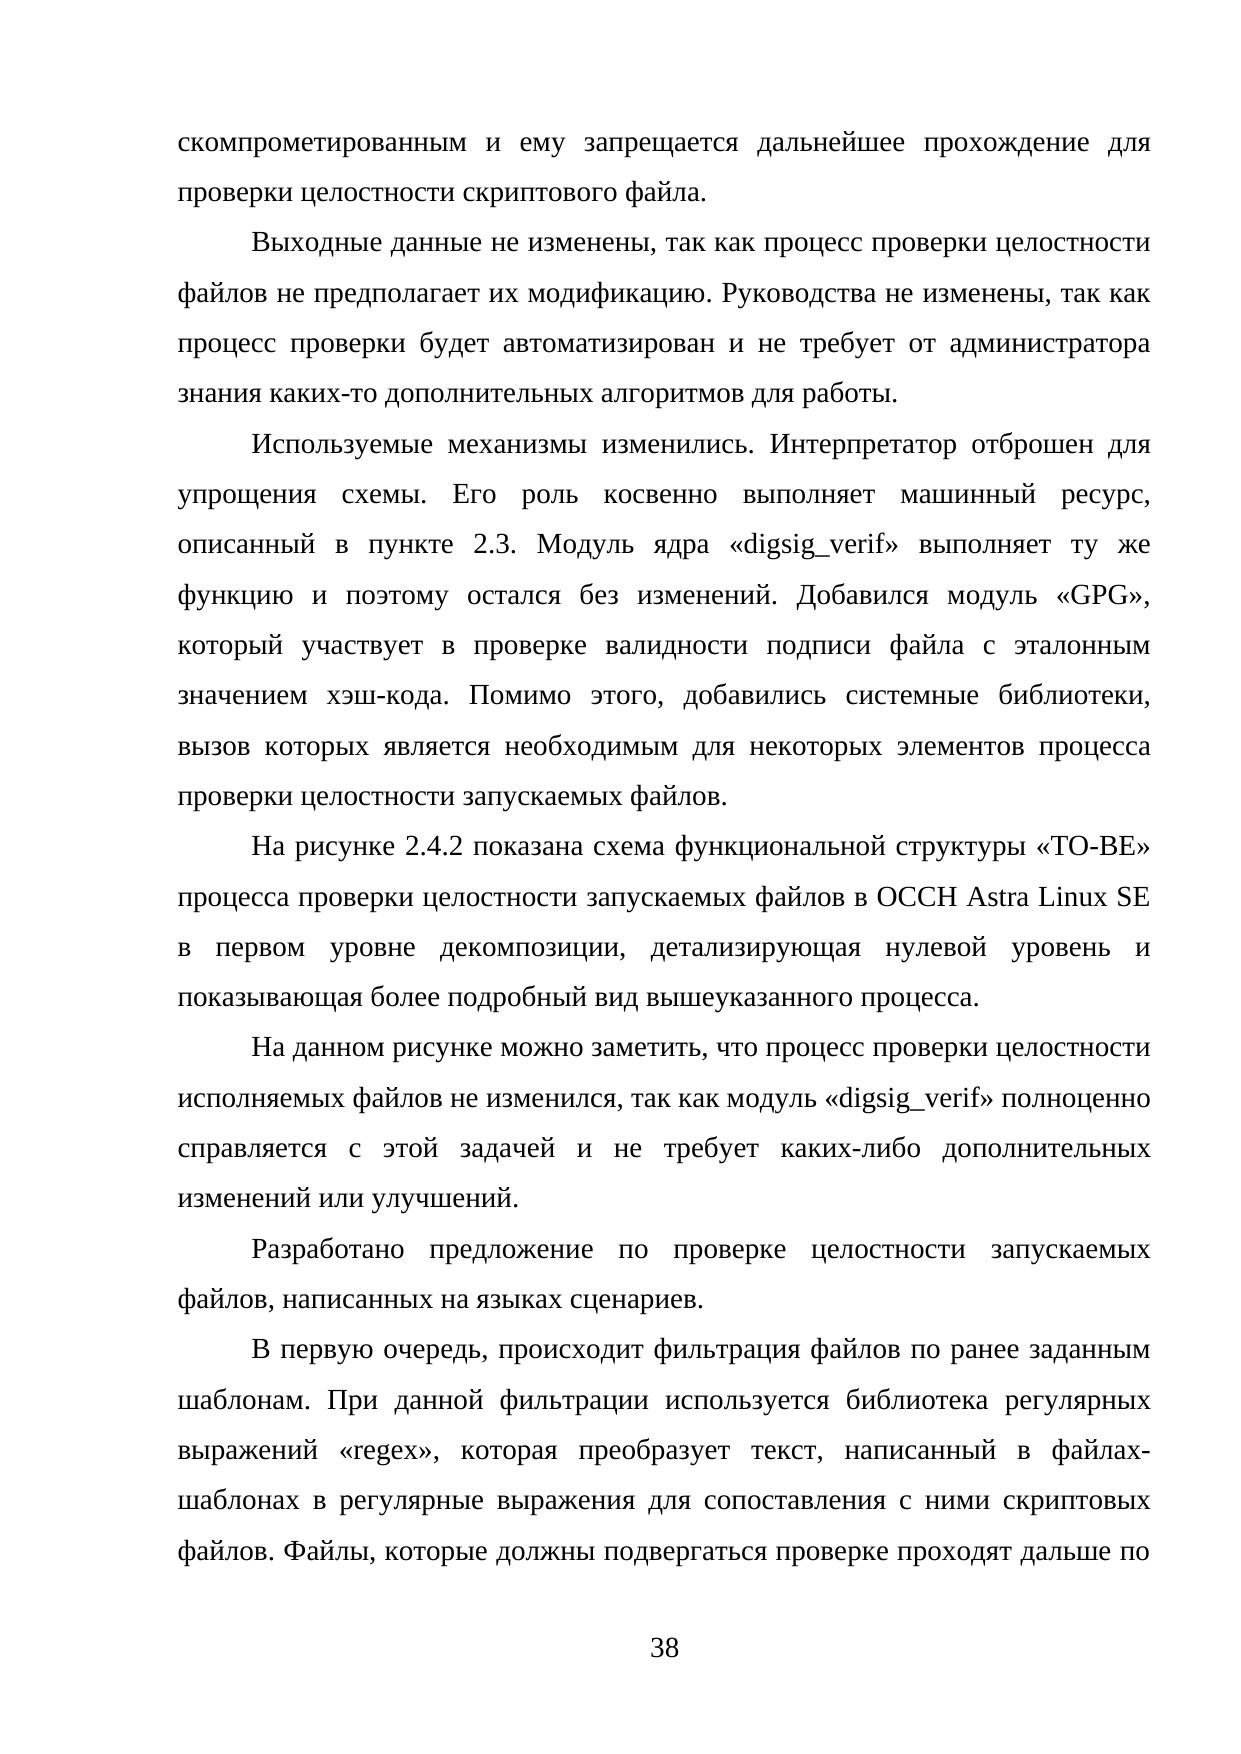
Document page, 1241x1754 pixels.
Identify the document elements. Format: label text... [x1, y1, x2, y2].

text На данном рисунке можно заметить, что процесс проверки целостности исполняемых файлов не изменился, так как модуль «digsig_verif» полноценно справляется с этой задачей и не требует каких-либо дополнительных изменений или улучшений. [177, 1029, 1152, 1214]
text На рисунке 2.4.2 показана схема функциональной структуры «TO-BE» процесса проверки целостности запускаемых файлов в ОССН Astra Linux SE в первом уровне декомпозиции, детализирующая нулевой уровень и показывающая более подробный вид вышеуказанного процесса. [177, 828, 1152, 1013]
text В первую очередь, происходит фильтрация файлов по ранее заданным шаблонам. При данной фильтрации используется библиотека регулярных выражений «regex», которая преобразует текст, написанный в файлах-шаблонах в регулярные выражения для сопоставления с ними скриптовых файлов. Файлы, которые должны подвергаться проверке проходят дальше по [177, 1331, 1152, 1566]
text скомпрометированным и ему запрещается дальнейшее прохождение для проверки целостности скриптового файла. [177, 124, 1152, 208]
text Используемые механизмы изменились. Интерпретатор отброшен для упрощения схемы. Его роль косвенно выполняет машинный ресурс, описанный в пункте 2.3. Модуль ядра «digsig_verif» выполняет ту же функцию и поэтому остался без изменений. Добавился модуль «GPG», который участвует в проверке валидности подписи файла с эталонным значением хэш-кода. Помимо этого, добавились системные библиотеки, вызов которых является необходимым для некоторых элементов процесса проверки целостности запускаемых файлов. [177, 426, 1152, 812]
text Разработано предложение по проверке целостности запускаемых файлов, написанных на языках сценариев. [177, 1231, 1152, 1315]
text Выходные данные не изменены, так как процесс проверки целостности файлов не предполагает их модификацию. Руководства не изменены, так как процесс проверки будет автоматизирован и не требует от администратора знания каких-то дополнительных алгоритмов для работы. [177, 224, 1152, 409]
